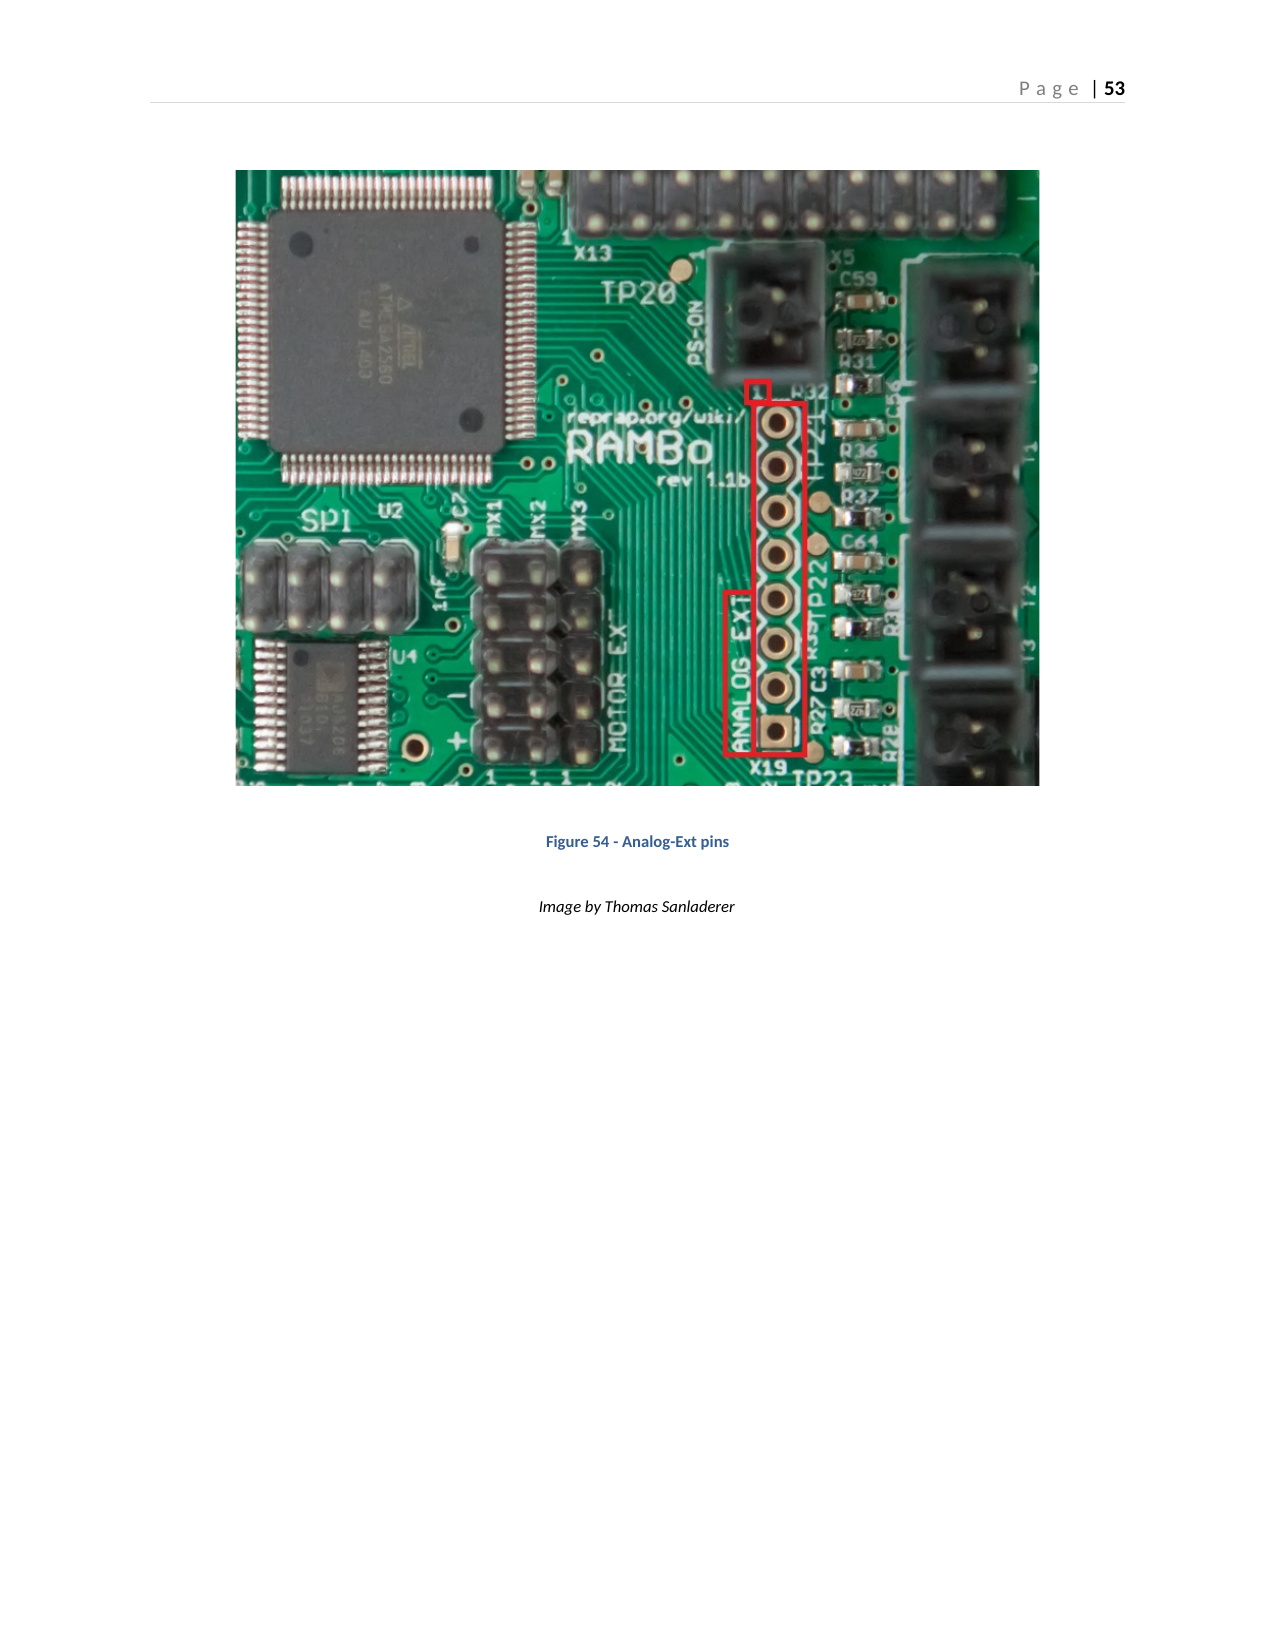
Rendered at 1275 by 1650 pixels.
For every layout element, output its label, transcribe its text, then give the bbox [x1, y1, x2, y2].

text Image by Thomas Sanladerer [150, 896, 1125, 916]
text Figure 54 - Analog-Ext pins [150, 831, 1125, 851]
